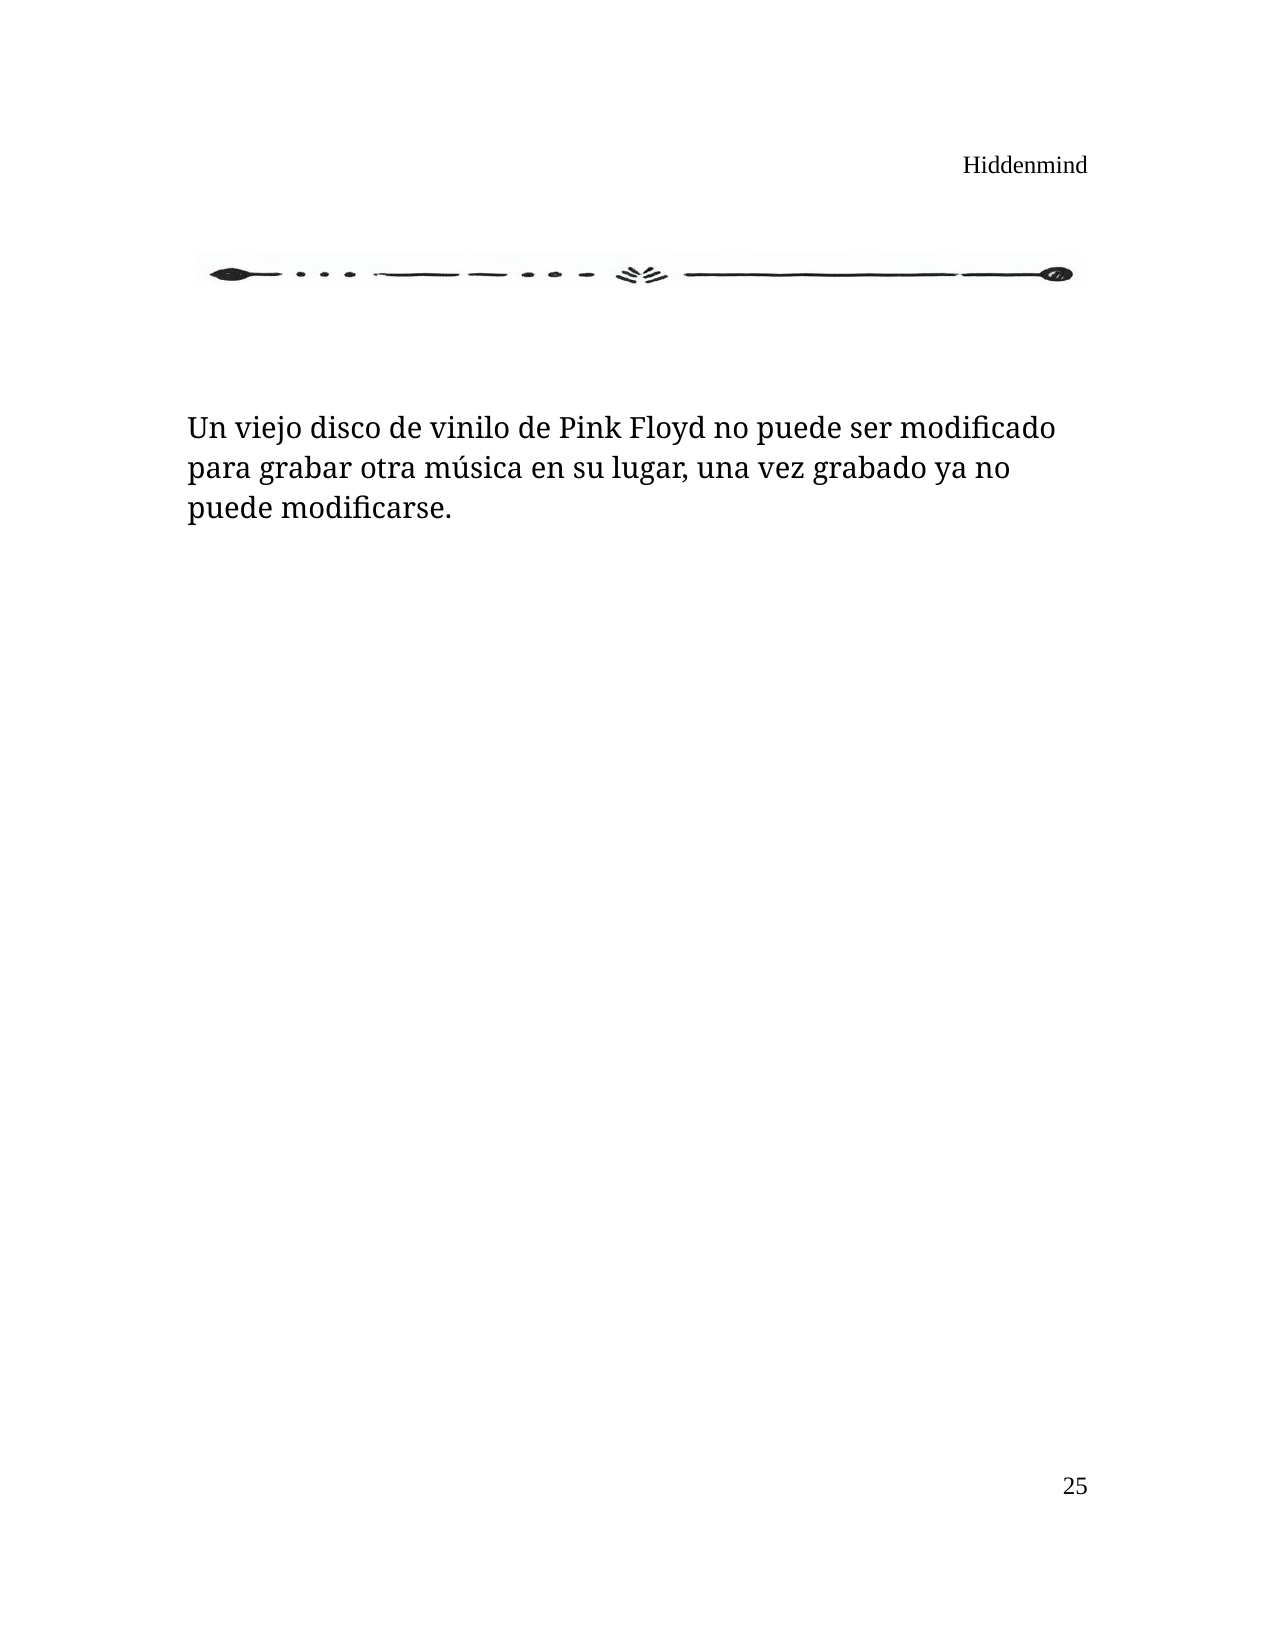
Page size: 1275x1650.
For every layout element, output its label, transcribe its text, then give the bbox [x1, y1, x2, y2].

picture [193, 252, 1083, 289]
text Un viejo disco de vinilo de Pink Floyd no puede ser modificado para grabar otra música en su lugar, una vez grabado ya no puede modificarse. [187, 408, 1087, 527]
